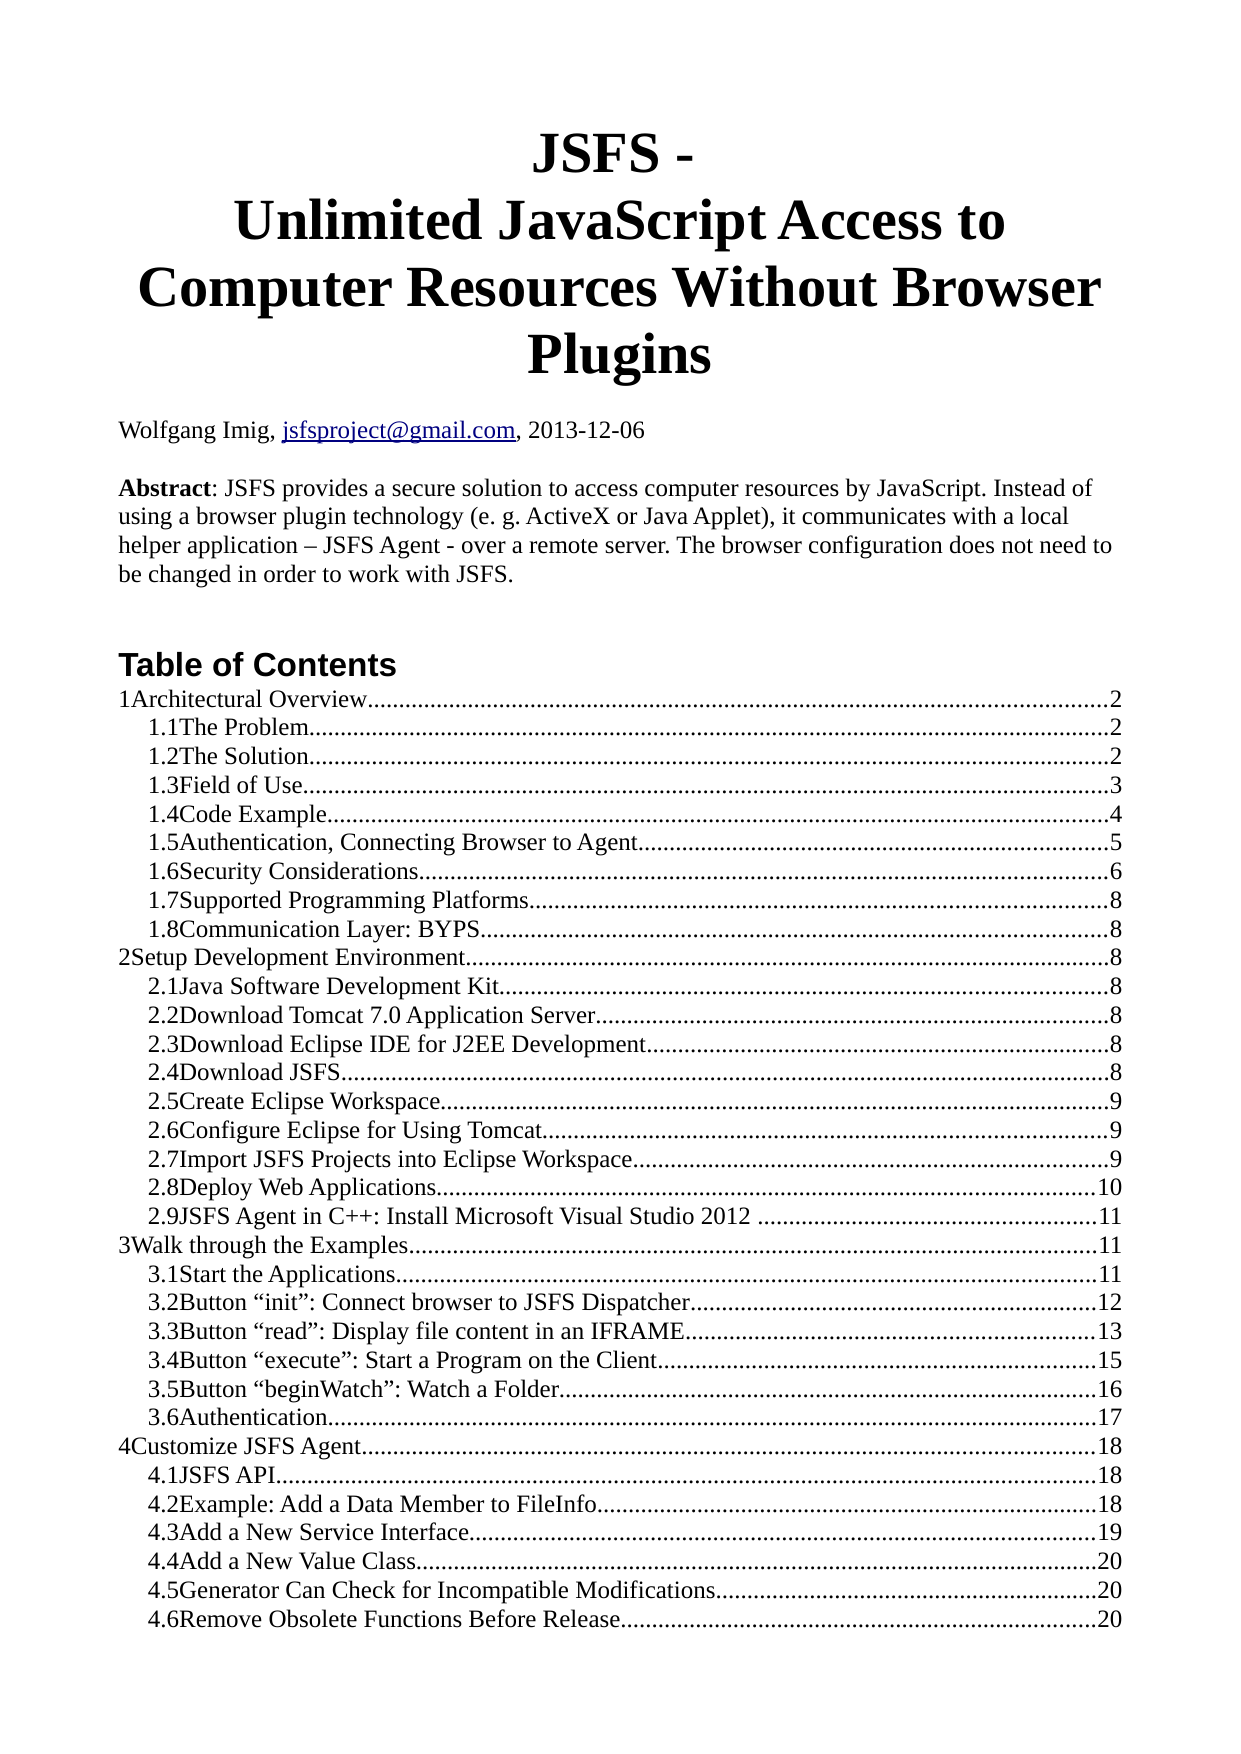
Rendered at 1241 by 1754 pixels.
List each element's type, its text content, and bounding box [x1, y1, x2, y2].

text 2.2Download Tomcat 7.0 Application Server 8 [148, 1000, 1122, 1029]
text 4.3Add a New Service Interface 19 [148, 1517, 1122, 1546]
text 4.5Generator Can Check for Incompatible Modifications 20 [148, 1575, 1122, 1604]
text 2.4Download JSFS 8 [148, 1057, 1122, 1086]
text 4.6Remove Obsolete Functions Before Release 20 [148, 1604, 1122, 1632]
text Wolfgang Imig, jsfsproject@gmail.com, 2013-12-06 [118, 415, 1122, 444]
text 3Walk through the Examples 11 [118, 1230, 1122, 1259]
text Unlimited JavaScript Access to Computer Resources Without Browser Plugins [118, 185, 1122, 386]
text 3.1Start the Applications 11 [148, 1259, 1122, 1287]
text 2.9JSFS Agent in C++: Install Microsoft Visual Studio 2012 11 [148, 1201, 1122, 1230]
text 2.8Deploy Web Applications 10 [148, 1172, 1122, 1201]
subtitle Table of Contents [118, 645, 1122, 684]
text 1.3Field of Use 3 [148, 770, 1122, 799]
text 3.5Button “beginWatch”: Watch a Folder 16 [148, 1374, 1122, 1402]
text 1.8Communication Layer: BYPS 8 [148, 914, 1122, 942]
text 4.2Example: Add a Data Member to FileInfo 18 [148, 1489, 1122, 1517]
text 3.6Authentication 17 [148, 1402, 1122, 1431]
text 4.4Add a New Value Class 20 [148, 1546, 1122, 1575]
text JSFS - [118, 118, 1122, 185]
text 1.1The Problem 2 [148, 712, 1122, 741]
text 1.4Code Example 4 [148, 799, 1122, 827]
text 1.7Supported Programming Platforms 8 [148, 885, 1122, 914]
text 4.1JSFS API 18 [148, 1460, 1122, 1489]
text 2.3Download Eclipse IDE for J2EE Development 8 [148, 1029, 1122, 1057]
text 3.2Button “init”: Connect browser to JSFS Dispatcher 12 [148, 1287, 1122, 1316]
text 3.4Button “execute”: Start a Program on the Client 15 [148, 1345, 1122, 1374]
text 4Customize JSFS Agent 18 [118, 1431, 1122, 1460]
text 1Architectural Overview 2 [118, 684, 1122, 712]
text 2.7Import JSFS Projects into Eclipse Workspace 9 [148, 1144, 1122, 1172]
text 2Setup Development Environment 8 [118, 942, 1122, 971]
text 2.6Configure Eclipse for Using Tomcat 9 [148, 1115, 1122, 1144]
text 2.5Create Eclipse Workspace 9 [148, 1086, 1122, 1115]
text 3.3Button “read”: Display file content in an IFRAME 13 [148, 1316, 1122, 1345]
text 1.6Security Considerations 6 [148, 856, 1122, 885]
text Abstract: JSFS provides a secure solution to access computer resources by JavaScript. Instead of using a browser plugin technology (e. g. ActiveX or Java Applet), it communicates with a local helper application – JSFS Agent - over a remote server. The browser configuration does not need to be changed in order to work with JSFS. [118, 473, 1122, 588]
text 2.1Java Software Development Kit 8 [148, 971, 1122, 1000]
text 1.5Authentication, Connecting Browser to Agent 5 [148, 827, 1122, 856]
text 1.2The Solution 2 [148, 741, 1122, 770]
